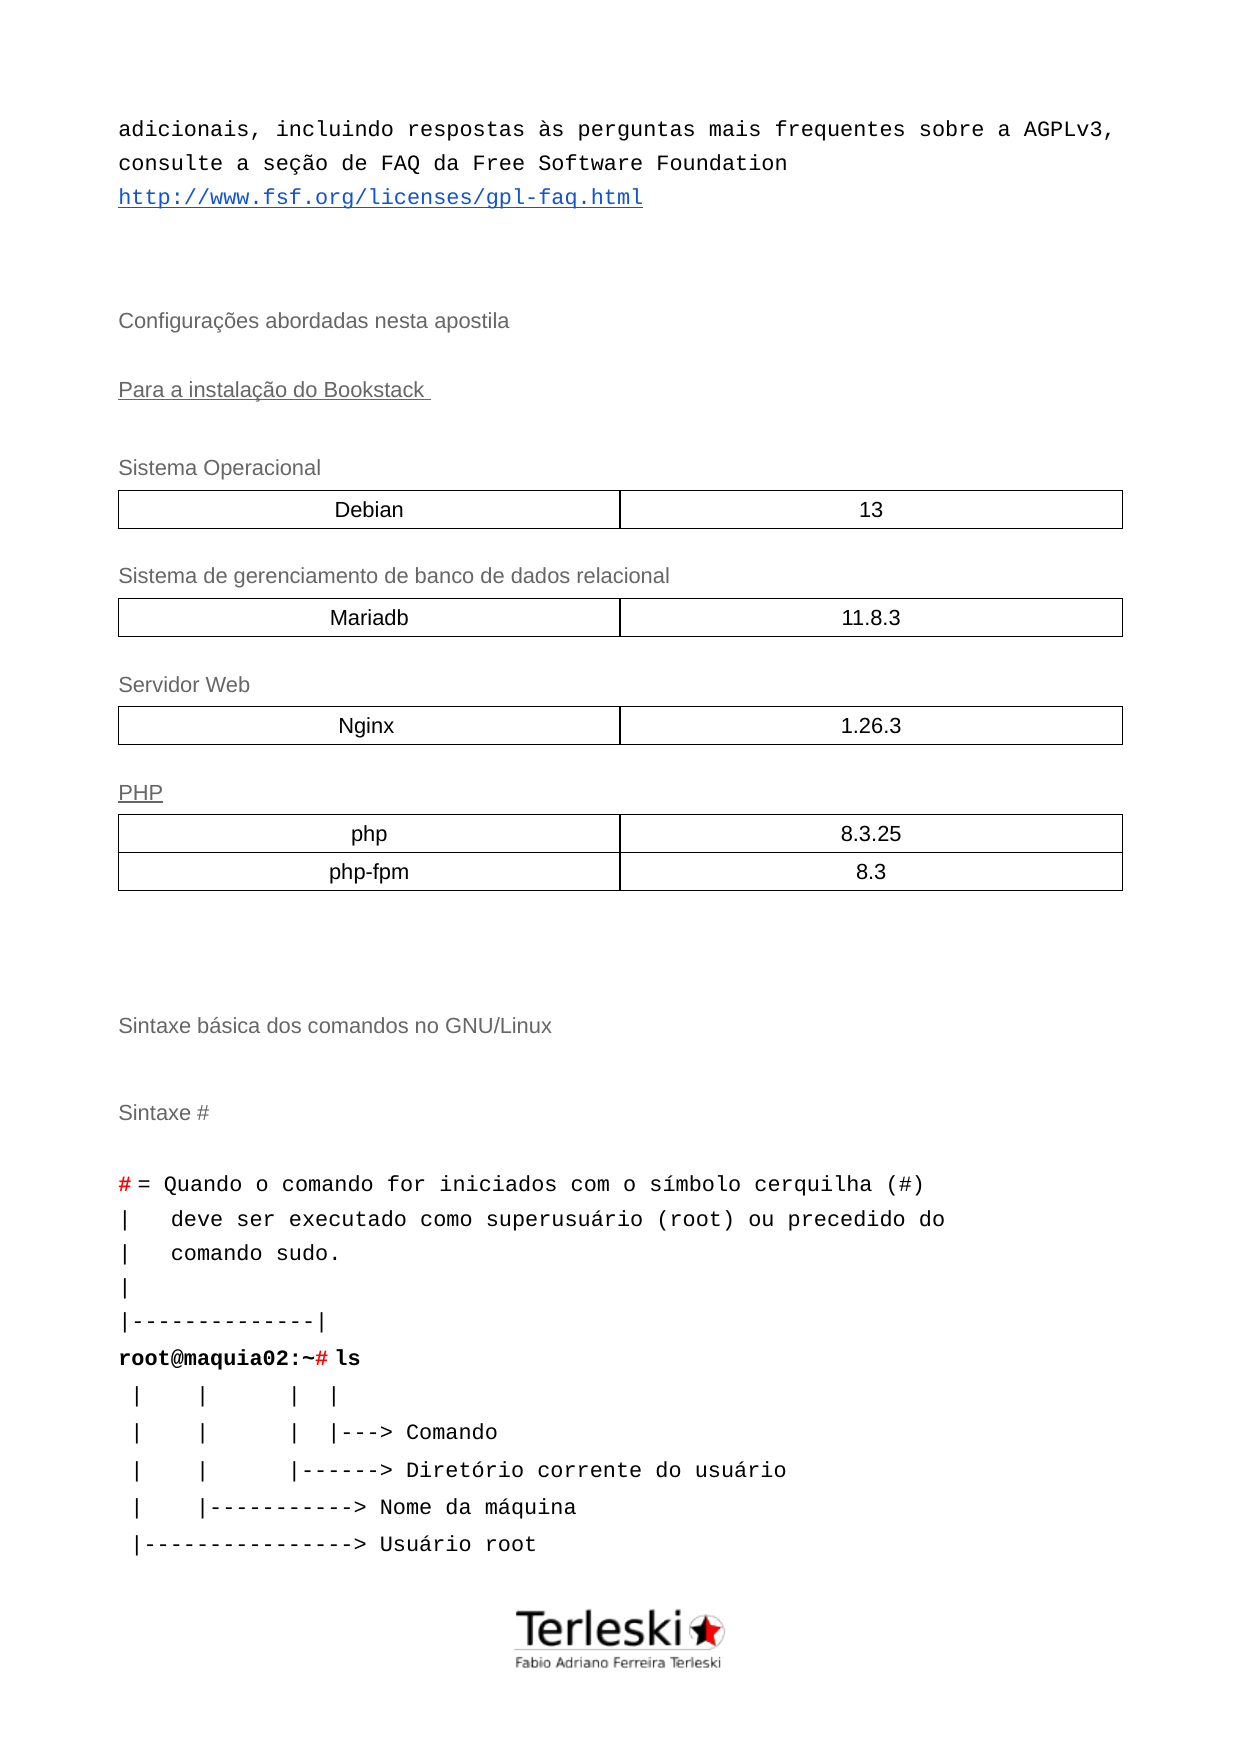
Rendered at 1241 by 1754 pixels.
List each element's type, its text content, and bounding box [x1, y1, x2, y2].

text | | |------> Diretório corrente do usuário [118, 1457, 1122, 1484]
text root@maquia02:~# ls [118, 1345, 1122, 1372]
picture [513, 1607, 727, 1673]
text PHP [118, 780, 1122, 805]
table_header Mariadb [119, 599, 619, 636]
table_header 8.3.25 [621, 815, 1122, 852]
text # = Quando o comando for iniciados com o símbolo cerquilha (#) [118, 1171, 1122, 1198]
text Sistema Operacional [118, 455, 1122, 481]
table_header 13 [621, 491, 1122, 528]
text | |-----------> Nome da máquina [118, 1494, 1122, 1521]
text |----------------> Usuário root [118, 1531, 1122, 1558]
text Sintaxe # [118, 1100, 1122, 1125]
table_header 1.26.3 [621, 707, 1122, 744]
table_header Nginx [119, 707, 619, 744]
table_header php [119, 815, 619, 852]
text Sintaxe básica dos comandos no GNU/Linux [118, 1013, 1122, 1038]
text | | | |---> Comando [118, 1419, 1122, 1446]
text adicionais, incluindo respostas às perguntas mais frequentes sobre a AGPLv3, consulte a seção de FAQ da Free Software Foundation http://www.fsf.org/licenses/gpl-faq.html [118, 118, 1122, 211]
text | comando sudo. [118, 1242, 1122, 1267]
text | | | | [118, 1382, 1122, 1409]
text | deve ser executado como superusuário (root) ou precedido do [118, 1208, 1122, 1233]
text Sistema de gerenciamento de banco de dados relacional [118, 563, 1122, 589]
text Servidor Web [118, 672, 1122, 697]
text Configurações abordadas nesta apostila [118, 308, 1122, 333]
table_cell php-fpm [119, 853, 619, 890]
text Para a instalação do Bookstack [118, 377, 1122, 402]
table_header 11.8.3 [621, 599, 1122, 636]
text |--------------| [118, 1311, 1122, 1335]
table_header Debian [119, 491, 619, 528]
text | [118, 1276, 1122, 1301]
table_cell 8.3 [621, 853, 1122, 890]
